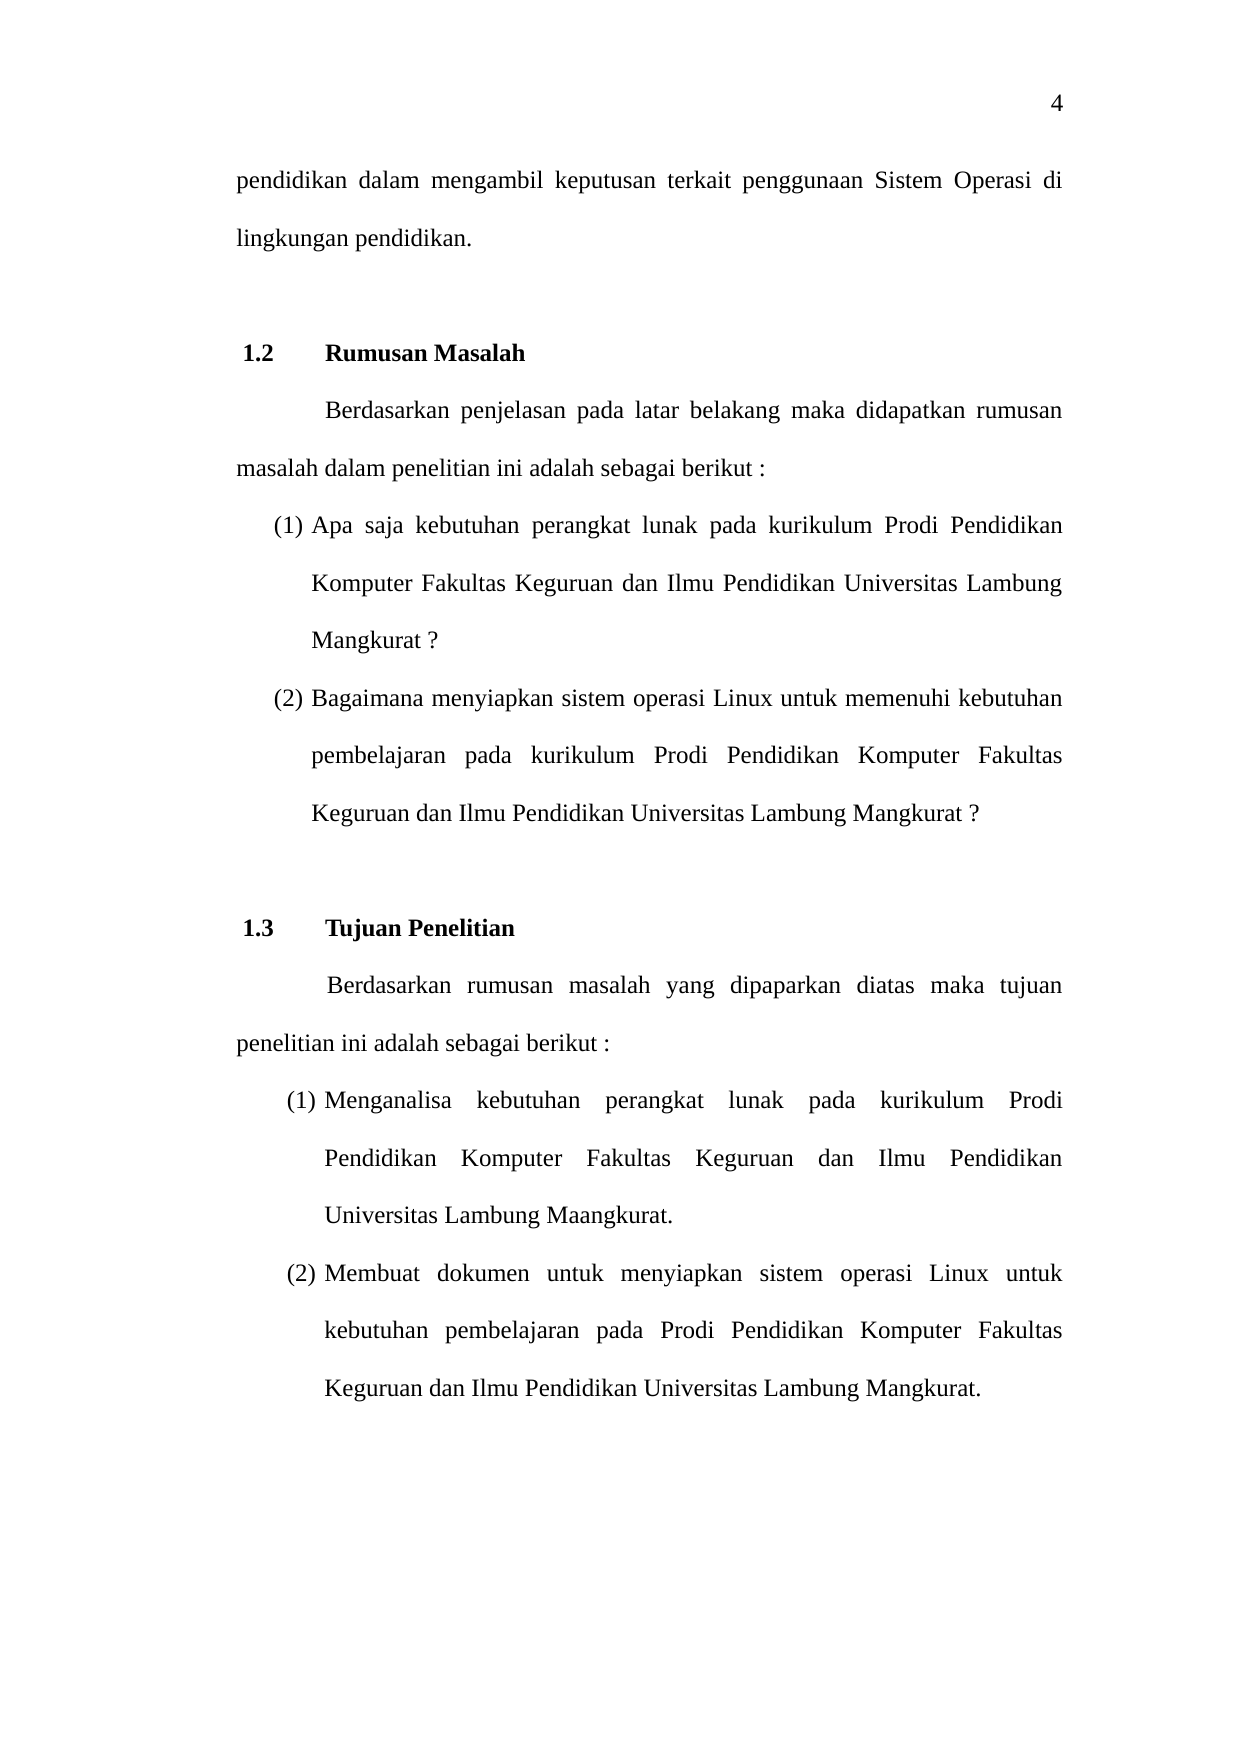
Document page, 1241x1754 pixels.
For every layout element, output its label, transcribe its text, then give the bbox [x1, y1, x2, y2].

subtitle Tujuan penelitian [236, 913, 1063, 942]
text pendidikan dalam mengambil keputusan terkait penggunaan Sistem Operasi di lingkungan pendidikan. [236, 165, 1063, 252]
list Apa saja kebutuhan perangkat lunak pada kurikulum Prodi Pendidikan Komputer Fakultas Keguruan dan Ilmu Pendidikan Universitas Lambung Mangkurat ? [274, 510, 1063, 654]
text Berdasarkan rumusan masalah yang dipaparkan diatas maka tujuan penelitian ini adalah sebagai berikut : [236, 970, 1063, 1057]
list Menganalisa kebutuhan perangkat lunak pada kurikulum Prodi Pendidikan Komputer Fakultas Keguruan dan Ilmu Pendidikan Universitas Lambung Maangkurat. [287, 1085, 1063, 1229]
list Membuat dokumen untuk menyiapkan sistem operasi Linux untuk kebutuhan pembelajaran pada Prodi Pendidikan Komputer Fakultas Keguruan dan Ilmu Pendidikan Universitas Lambung Mangkurat. [287, 1258, 1063, 1402]
subtitle Rumusan masalah [236, 338, 1063, 367]
list Bagaimana menyiapkan sistem operasi Linux untuk memenuhi kebutuhan pembelajaran pada kurikulum Prodi Pendidikan Komputer Fakultas Keguruan dan Ilmu Pendidikan Universitas Lambung Mangkurat ? [274, 683, 1063, 827]
text Berdasarkan penjelasan pada latar belakang maka didapatkan rumusan masalah dalam penelitian ini adalah sebagai berikut : [236, 395, 1063, 482]
